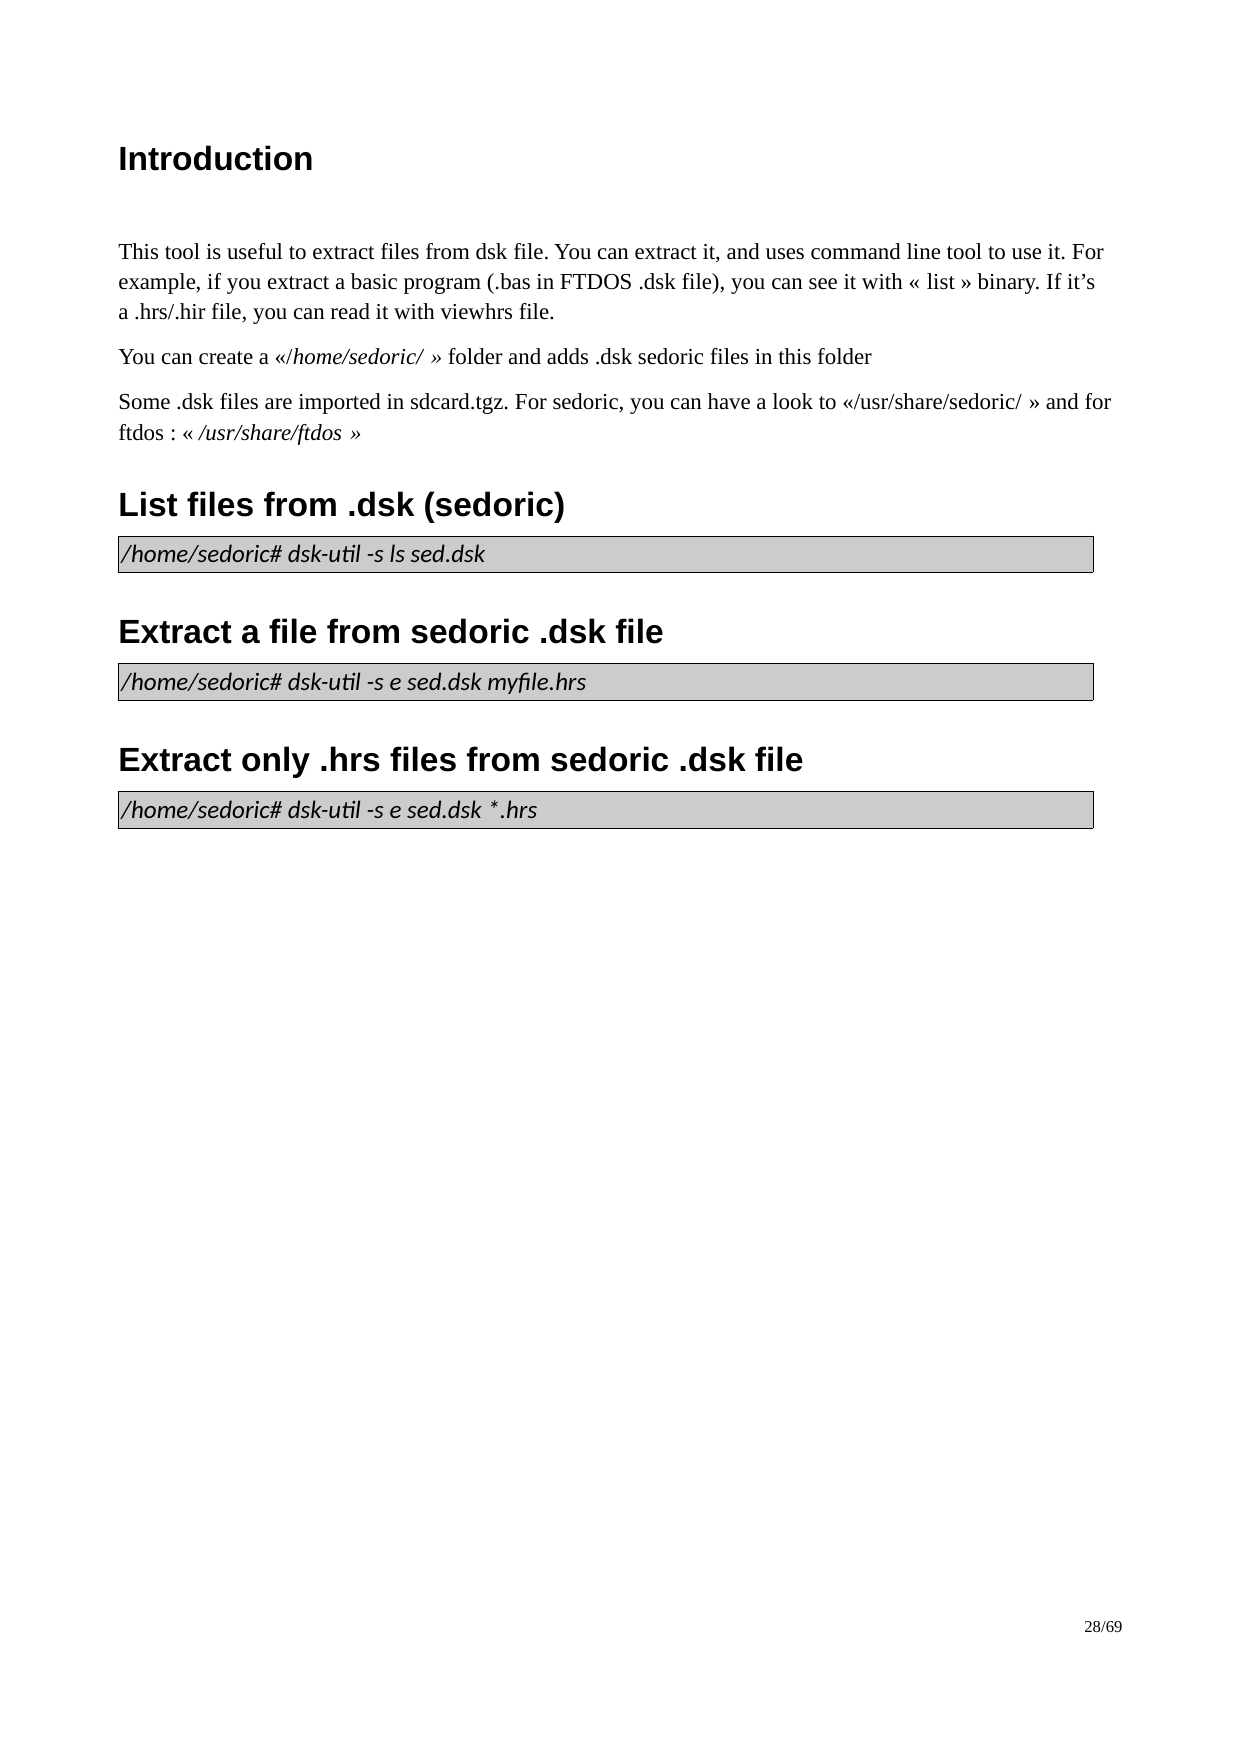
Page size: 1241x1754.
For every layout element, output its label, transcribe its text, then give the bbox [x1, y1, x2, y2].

text Some .dsk files are imported in sdcard.tgz. For sedoric, you can have a look to «/usr/share/sedoric/ » and for ftdos : « /usr/share/ftdos » [118, 388, 1122, 445]
subtitle Introduction [118, 139, 1122, 178]
subtitle List files from .dsk (sedoric) [118, 484, 1122, 523]
text /home/sedoric# dsk-util -s ls sed.dsk [119, 537, 1093, 572]
text /home/sedoric# dsk-util -s e sed.dsk myfile.hrs [119, 664, 1093, 700]
text You can create a «/home/sedoric/ » folder and adds .dsk sedoric files in this folder [118, 343, 1122, 370]
text /home/sedoric# dsk-util -s e sed.dsk *.hrs [119, 792, 1093, 828]
text This tool is useful to extract files from dsk file. You can extract it, and uses command line tool to use it. For example, if you extract a basic program (.bas in FTDOS .dsk file), you can see it with « list » binary. If it’s a .hrs/.hir file, you can read it with viewhrs file. [118, 238, 1122, 325]
subtitle Extract a file from sedoric .dsk file [118, 612, 1122, 651]
subtitle Extract only .hrs files from sedoric .dsk file [118, 740, 1122, 779]
